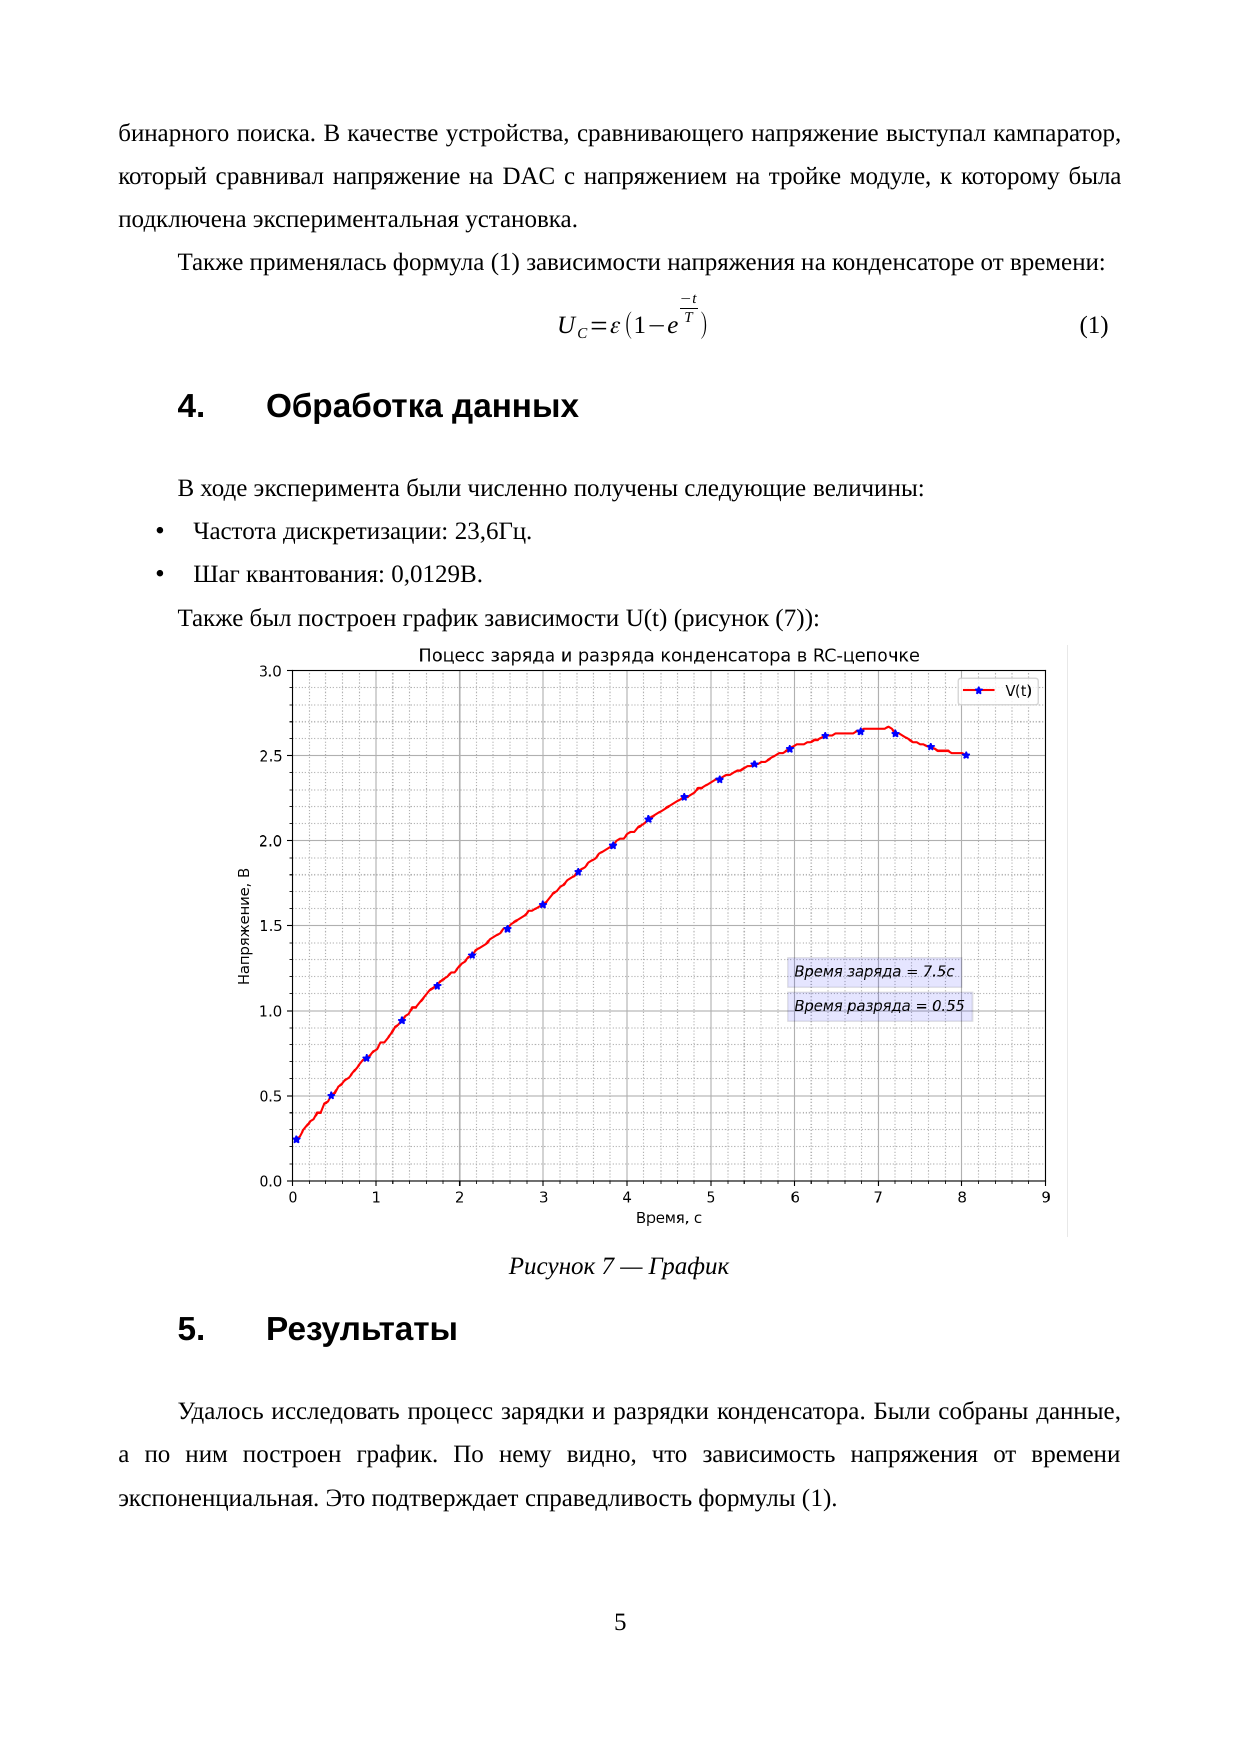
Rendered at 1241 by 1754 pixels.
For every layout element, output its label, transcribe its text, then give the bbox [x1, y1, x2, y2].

picture [232, 645, 1068, 1237]
list Частота дискретизации: 23,6Гц. [156, 516, 1122, 545]
text (1) [118, 291, 1122, 342]
text бинарного поиска. В качестве устройства, сравнивающего напряжение выступал кампаратор, который сравнивал напряжение на DAC с напряжением на тройке модуле, к которому была подключена экспериментальная установка. [118, 118, 1122, 233]
text Также применялась формула (1) зависимости напряжения на конденсаторе от времени: [118, 247, 1122, 276]
subtitle Обработка данных [118, 386, 1122, 425]
subtitle Результаты [118, 1309, 1122, 1348]
text В ходе эксперимента были численно получены следующие величины: [118, 473, 1122, 502]
text Рисунок 7 — График [118, 1251, 1122, 1280]
list Шаг квантования: 0,0129В. [156, 559, 1122, 588]
text Удалось исследовать процесс зарядки и разрядки конденсатора. Были собраны данные, а по ним построен график. По нему видно, что зависимость напряжения от времени экспоненциальная. Это подтверждает справедливость формулы (1). [118, 1396, 1122, 1511]
text Также был построен график зависимости U(t) (рисунок (7)): [118, 603, 1122, 631]
